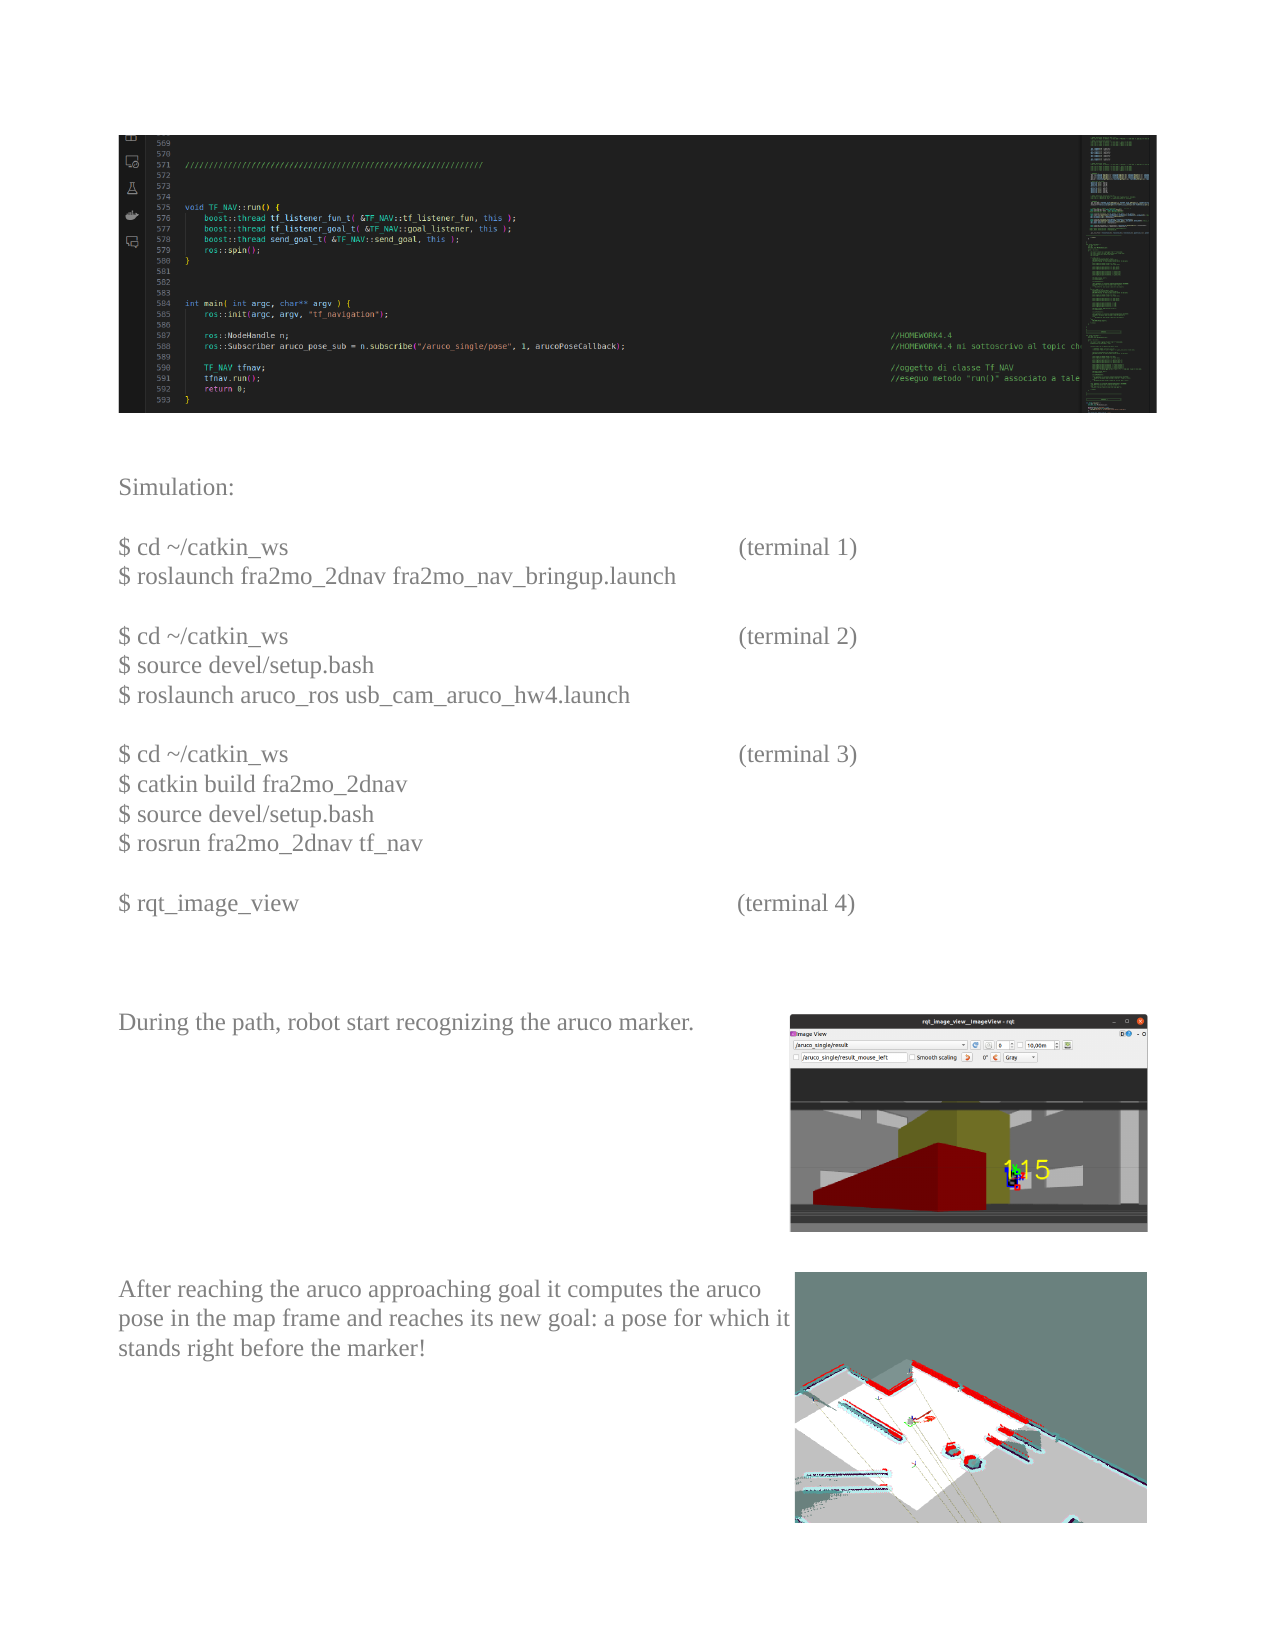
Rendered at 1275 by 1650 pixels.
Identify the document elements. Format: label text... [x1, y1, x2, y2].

text After reaching the aruco approaching goal it computes the aruco pose in the map frame and reaches its new goal: a pose for which it stands right before the marker! [118, 1273, 926, 1362]
text $ rosrun fra2mo_2dnav tf_nav [118, 828, 1157, 857]
text $ catkin build fra2mo_2dnav [118, 768, 1157, 798]
text $ cd ~/catkin_ws (terminal 1) [118, 531, 1157, 560]
text $ source devel/setup.bash [118, 798, 1157, 828]
text $ source devel/setup.bash [118, 649, 1157, 679]
text Simulation: [118, 471, 1157, 501]
picture [786, 1011, 1150, 1232]
text $ cd ~/catkin_ws (terminal 3) [118, 738, 1157, 768]
text $ roslaunch fra2mo_2dnav fra2mo_nav_bringup.launch [118, 560, 1157, 590]
text $ roslaunch aruco_ros usb_cam_aruco_hw4.launch [118, 679, 1157, 709]
text During the path, robot start recognizing the aruco marker. [118, 1006, 1157, 1035]
text $ cd ~/catkin_ws (terminal 2) [118, 620, 1157, 649]
picture [118, 135, 1157, 413]
text $ rqt_image_view (terminal 4) [118, 887, 1157, 917]
picture [926, 1272, 1147, 1523]
